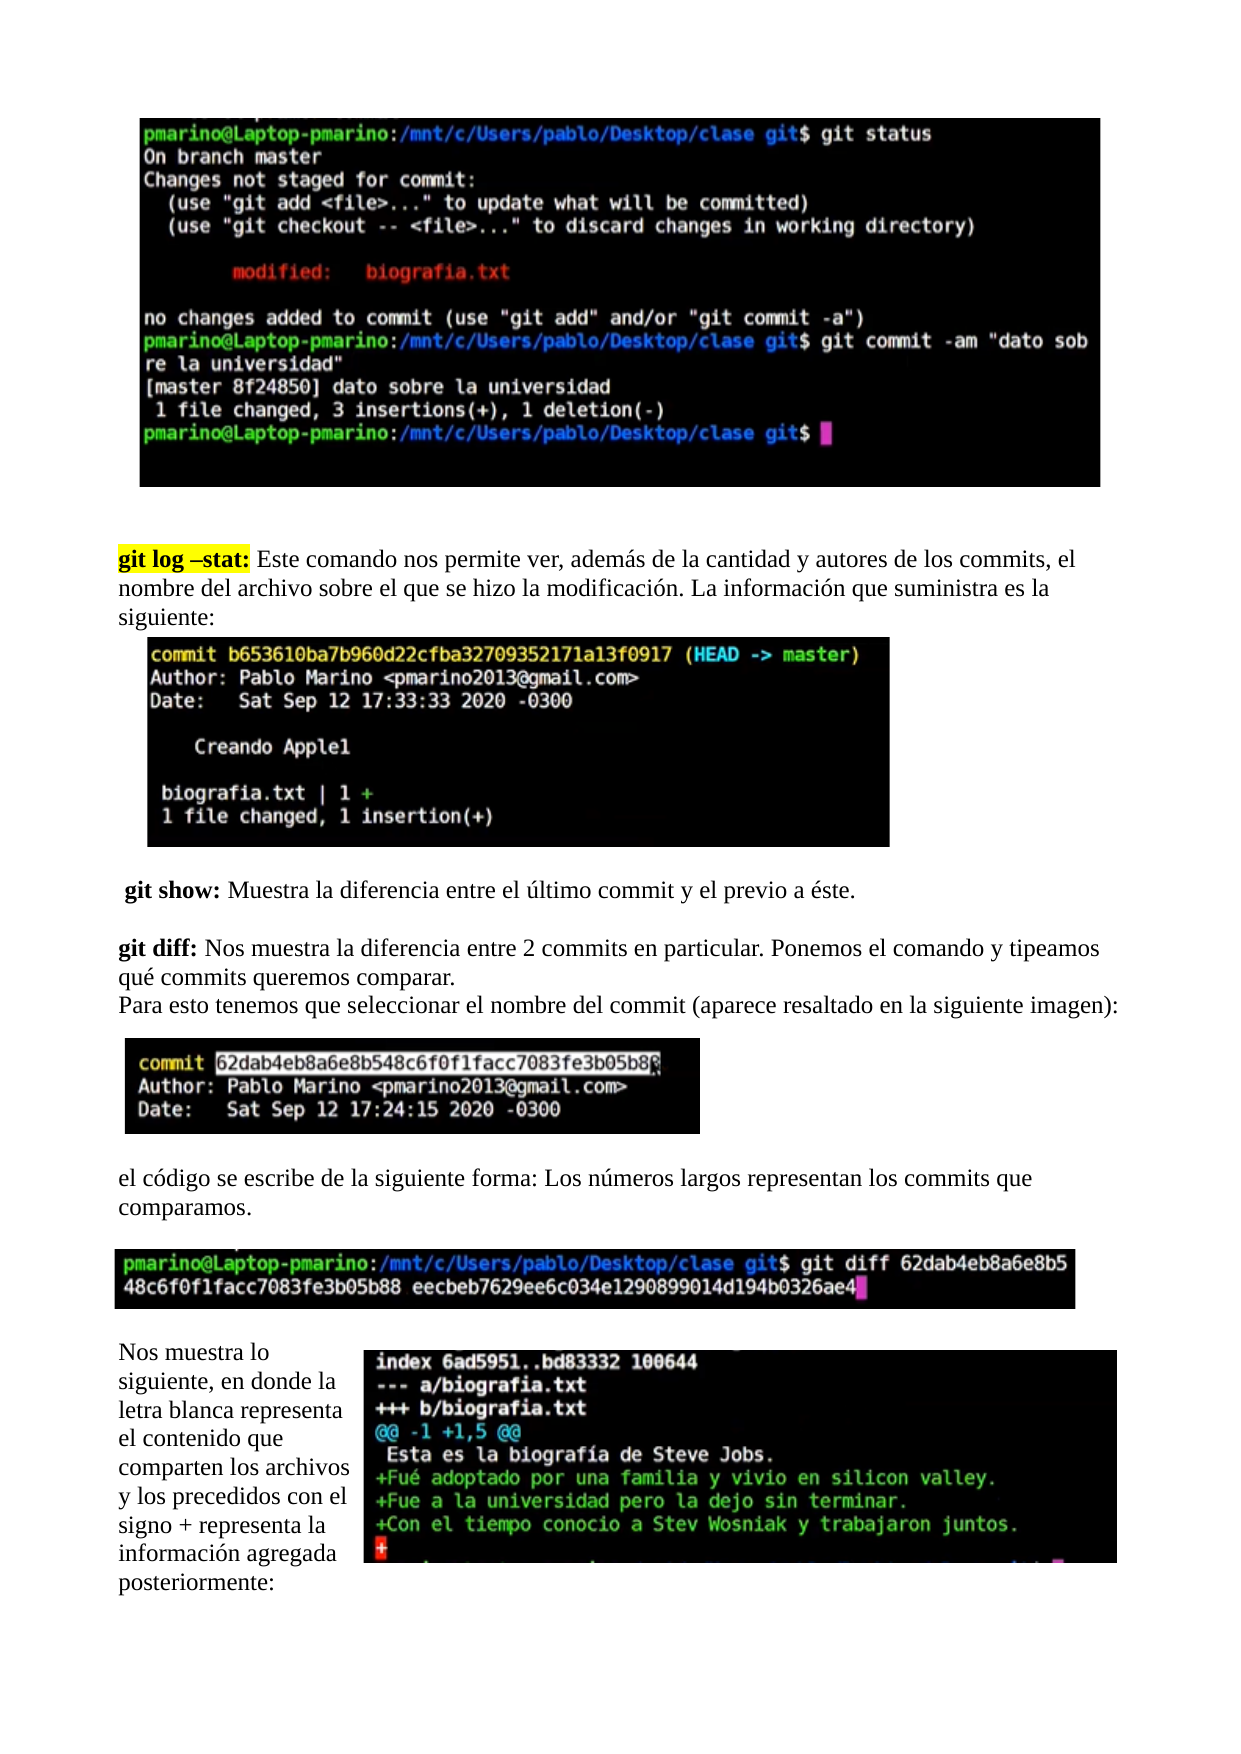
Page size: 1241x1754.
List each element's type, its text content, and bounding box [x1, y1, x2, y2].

text Para esto tenemos que seleccionar el nombre del commit (aparece resaltado en la siguiente imagen): [118, 991, 1122, 1019]
text git show: Muestra la diferencia entre el último commit y el previo a éste. [118, 876, 1122, 904]
text git log –stat: Este comando nos permite ver, además de la cantidad y autores de los commits, el nombre del archivo sobre el que se hizo la modificación. La información que suministra es la siguiente: [118, 544, 1122, 631]
picture [124, 1038, 700, 1134]
text el código se escribe de la siguiente forma: Los números largos representan los commits que comparamos. [118, 1163, 1122, 1220]
picture [363, 1350, 1117, 1563]
picture [114, 1249, 1076, 1309]
picture [147, 637, 890, 847]
text Nos muestra lo siguiente, en donde la letra blanca representa el contenido que comparten los archivos y los precedidos con el signo + representa la información agregada posteriormente: [118, 1337, 1122, 1596]
text git diff: Nos muestra la diferencia entre 2 commits en particular. Ponemos el comando y tipeamos qué commits queremos comparar. [118, 933, 1122, 991]
picture [139, 118, 1101, 487]
